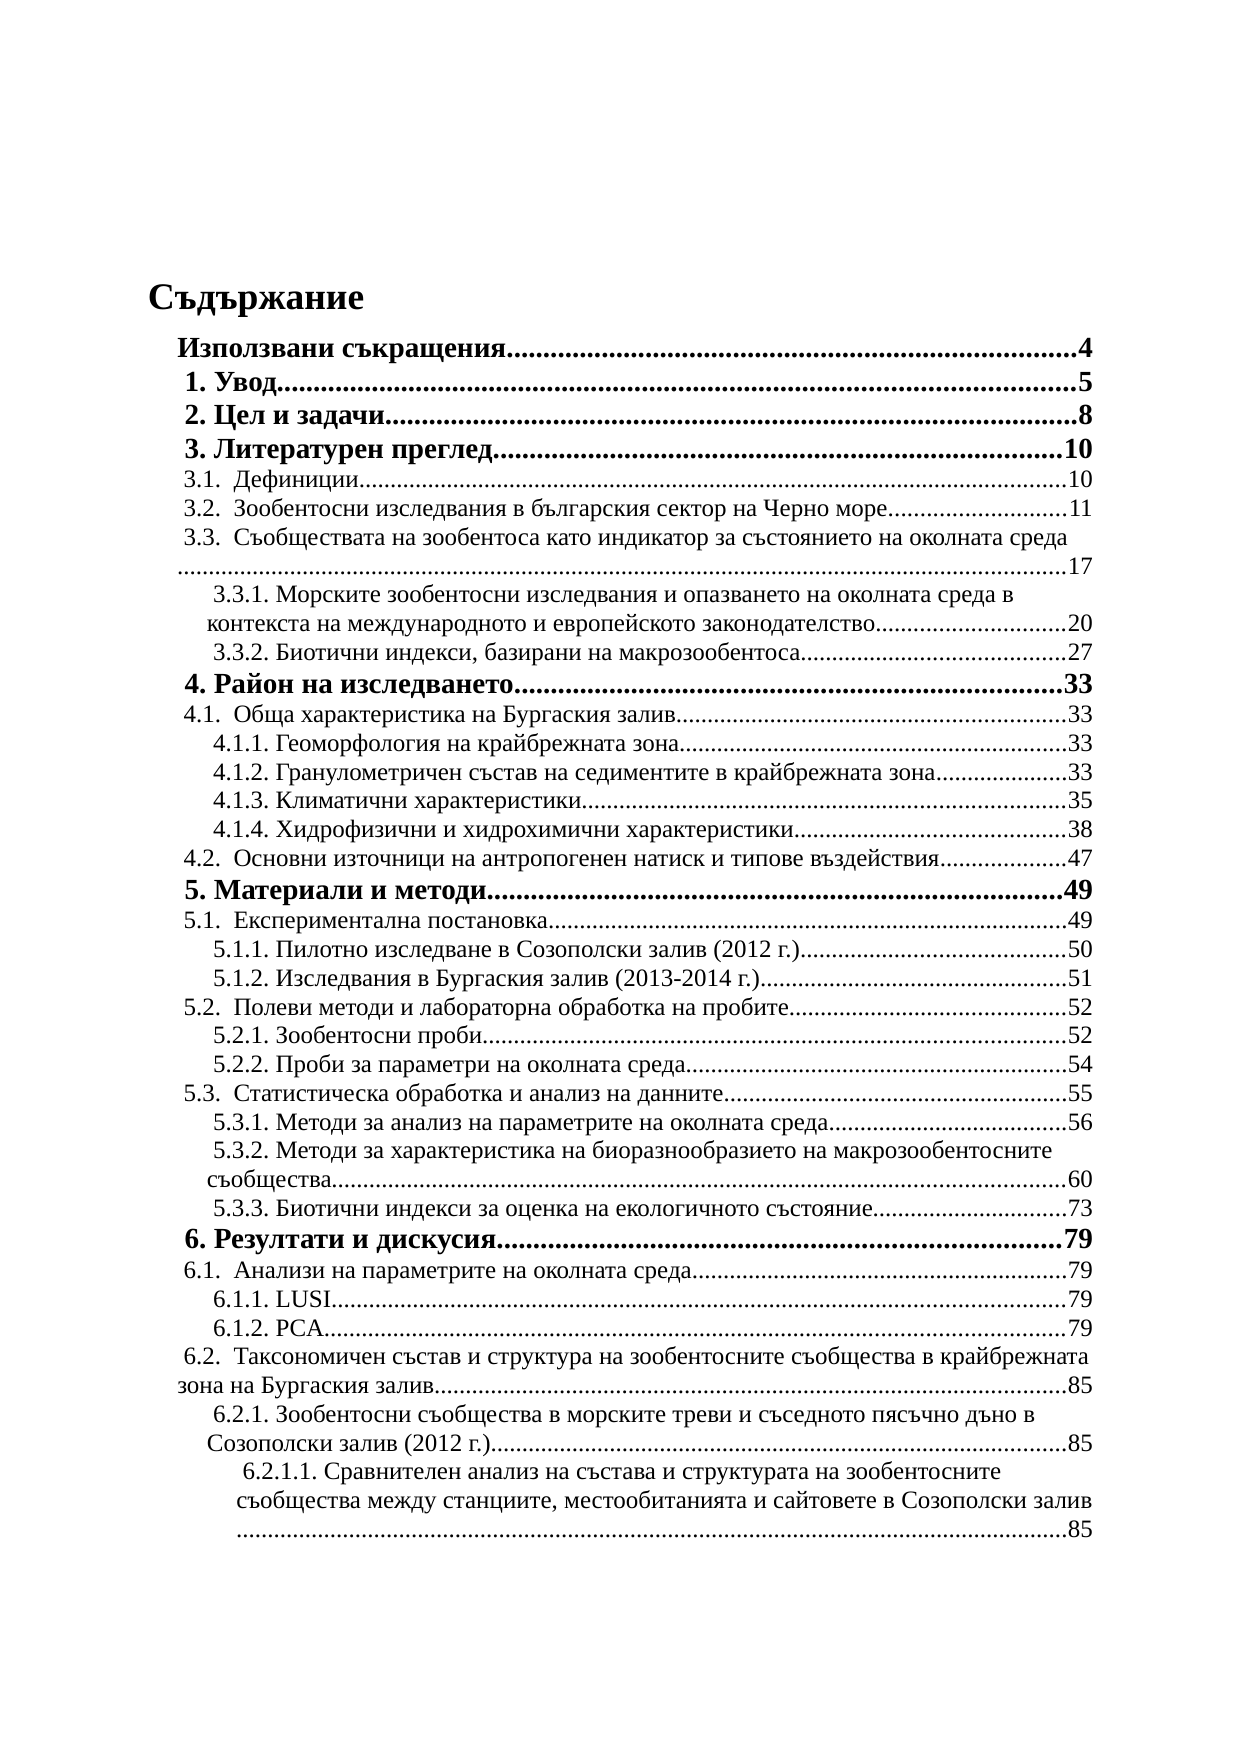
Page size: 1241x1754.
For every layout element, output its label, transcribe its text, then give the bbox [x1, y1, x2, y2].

text 6.1.2. PCA 79 [207, 1313, 1093, 1341]
text 6.2.1. Зообентосни съобщества в морските треви и съседното пясъчно дъно в Созополски залив (2012 г.) 85 [207, 1399, 1093, 1456]
text 6.2.1.1. Сравнителен анализ на състава и структурата на зообентосните съобщества между станциите, местообитанията и сайтовете в Созополски залив 85 [236, 1456, 1093, 1543]
text 4.1.1. Геоморфология на крайбрежната зона 33 [207, 728, 1093, 757]
text 4.1.3. Климатични характеристики 35 [207, 786, 1093, 814]
text 5.2.2. Проби за параметри на околната среда 54 [207, 1049, 1093, 1078]
text 3.1. Дефиниции 10 [177, 464, 1093, 493]
text 6.2. Таксономичен състав и структура на зообентосните съобщества в крайбрежната зона на Бургаския залив 85 [177, 1341, 1093, 1399]
text 3. Литературен преглед 10 [177, 431, 1093, 464]
text 4.1.4. Хидрофизични и хидрохимични характеристики 38 [207, 814, 1093, 843]
text 4.1. Обща характеристика на Бургаския залив 33 [177, 699, 1093, 728]
text 1. Увод 5 [177, 364, 1093, 397]
subtitle Съдържание [148, 275, 1093, 318]
text 5.1.1. Пилотно изследване в Созополски залив (2012 г.) 50 [207, 934, 1093, 963]
text 4.1.2. Гранулометричен състав на седиментите в крайбрежната зона 33 [207, 757, 1093, 786]
text 5.3.1. Методи за анализ на параметрите на околната среда 56 [207, 1107, 1093, 1135]
text 5.3.2. Методи за характеристика на биоразнообразието на макрозообентосните съобщества 60 [207, 1135, 1093, 1193]
text 5.2. Полеви методи и лабораторна обработка на пробите 52 [177, 992, 1093, 1020]
text 5.3. Статистическа обработка и анализ на данните 55 [177, 1078, 1093, 1107]
text 6.1. Анализи на параметрите на околната среда 79 [177, 1255, 1093, 1284]
text 5. Материали и методи 49 [177, 872, 1093, 905]
text 3.3. Съобществата на зообентоса като индикатор за състоянието на околната среда 17 [177, 522, 1093, 579]
text 6.1.1. LUSI 79 [207, 1284, 1093, 1313]
text 3.3.2. Биотични индекси, базирани на макрозообентоса 27 [207, 637, 1093, 666]
text 4.2. Основни източници на антропогенен натиск и типове въздействия 47 [177, 843, 1093, 872]
text 2. Цел и задачи 8 [177, 397, 1093, 431]
text 3.3.1. Морските зообентосни изследвания и опазването на околната среда в контекста на международното и европейското законодателство 20 [207, 579, 1093, 637]
text 5.3.3. Биотични индекси за оценка на екологичното състояние 73 [207, 1193, 1093, 1222]
text 5.1. Експериментална постановка 49 [177, 905, 1093, 934]
text 5.2.1. Зообентосни проби 52 [207, 1020, 1093, 1049]
text 6. Резултати и дискусия 79 [177, 1222, 1093, 1255]
text 3.2. Зообентосни изследвания в българския сектор на Черно море 11 [177, 493, 1093, 522]
text 5.1.2. Изследвания в Бургаския залив (2013-2014 г.) 51 [207, 963, 1093, 992]
text Използвани съкращения 4 [177, 330, 1093, 364]
text 4. Район на изследването 33 [177, 666, 1093, 699]
